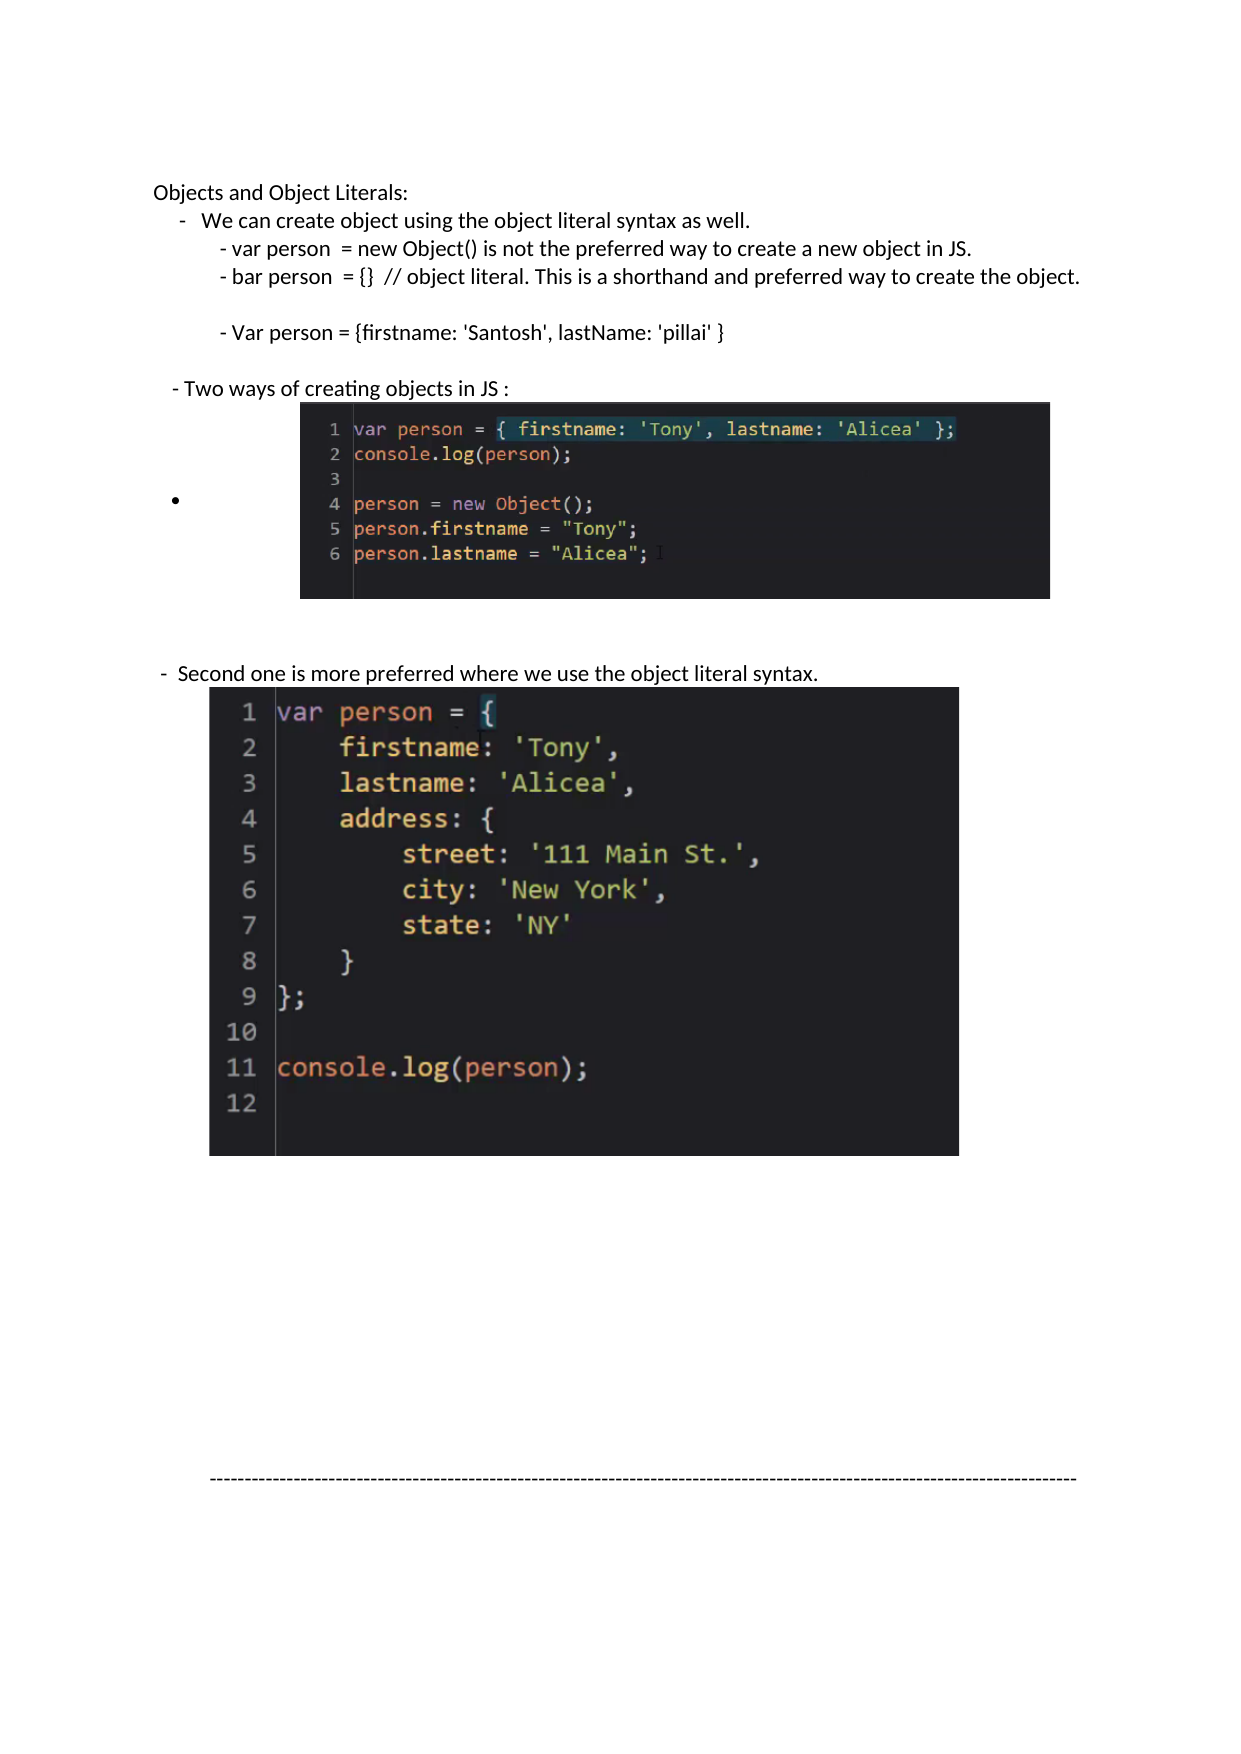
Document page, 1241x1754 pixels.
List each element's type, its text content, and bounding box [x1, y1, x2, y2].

list - var person = new Object() is not the preferred way to create a new object in JS. [172, 234, 1090, 262]
picture [209, 687, 960, 1156]
text Objects and Object Literals: [153, 178, 1090, 206]
list - Var person = {firstname: 'Santosh', lastName: 'pillai' } [172, 318, 1090, 346]
picture [300, 402, 1050, 599]
list - Second one is more preferred where we use the object literal syntax. [150, 659, 1090, 687]
list - Two ways of creating objects in JS : [172, 374, 1090, 402]
text ---------------------------------------------------------------------------------------------------------------------------- [209, 1464, 1090, 1492]
list - bar person = {} // object literal. This is a shorthand and preferred way to create the object. [172, 262, 1090, 290]
text - We can create object using the object literal syntax as well. [153, 206, 1090, 234]
